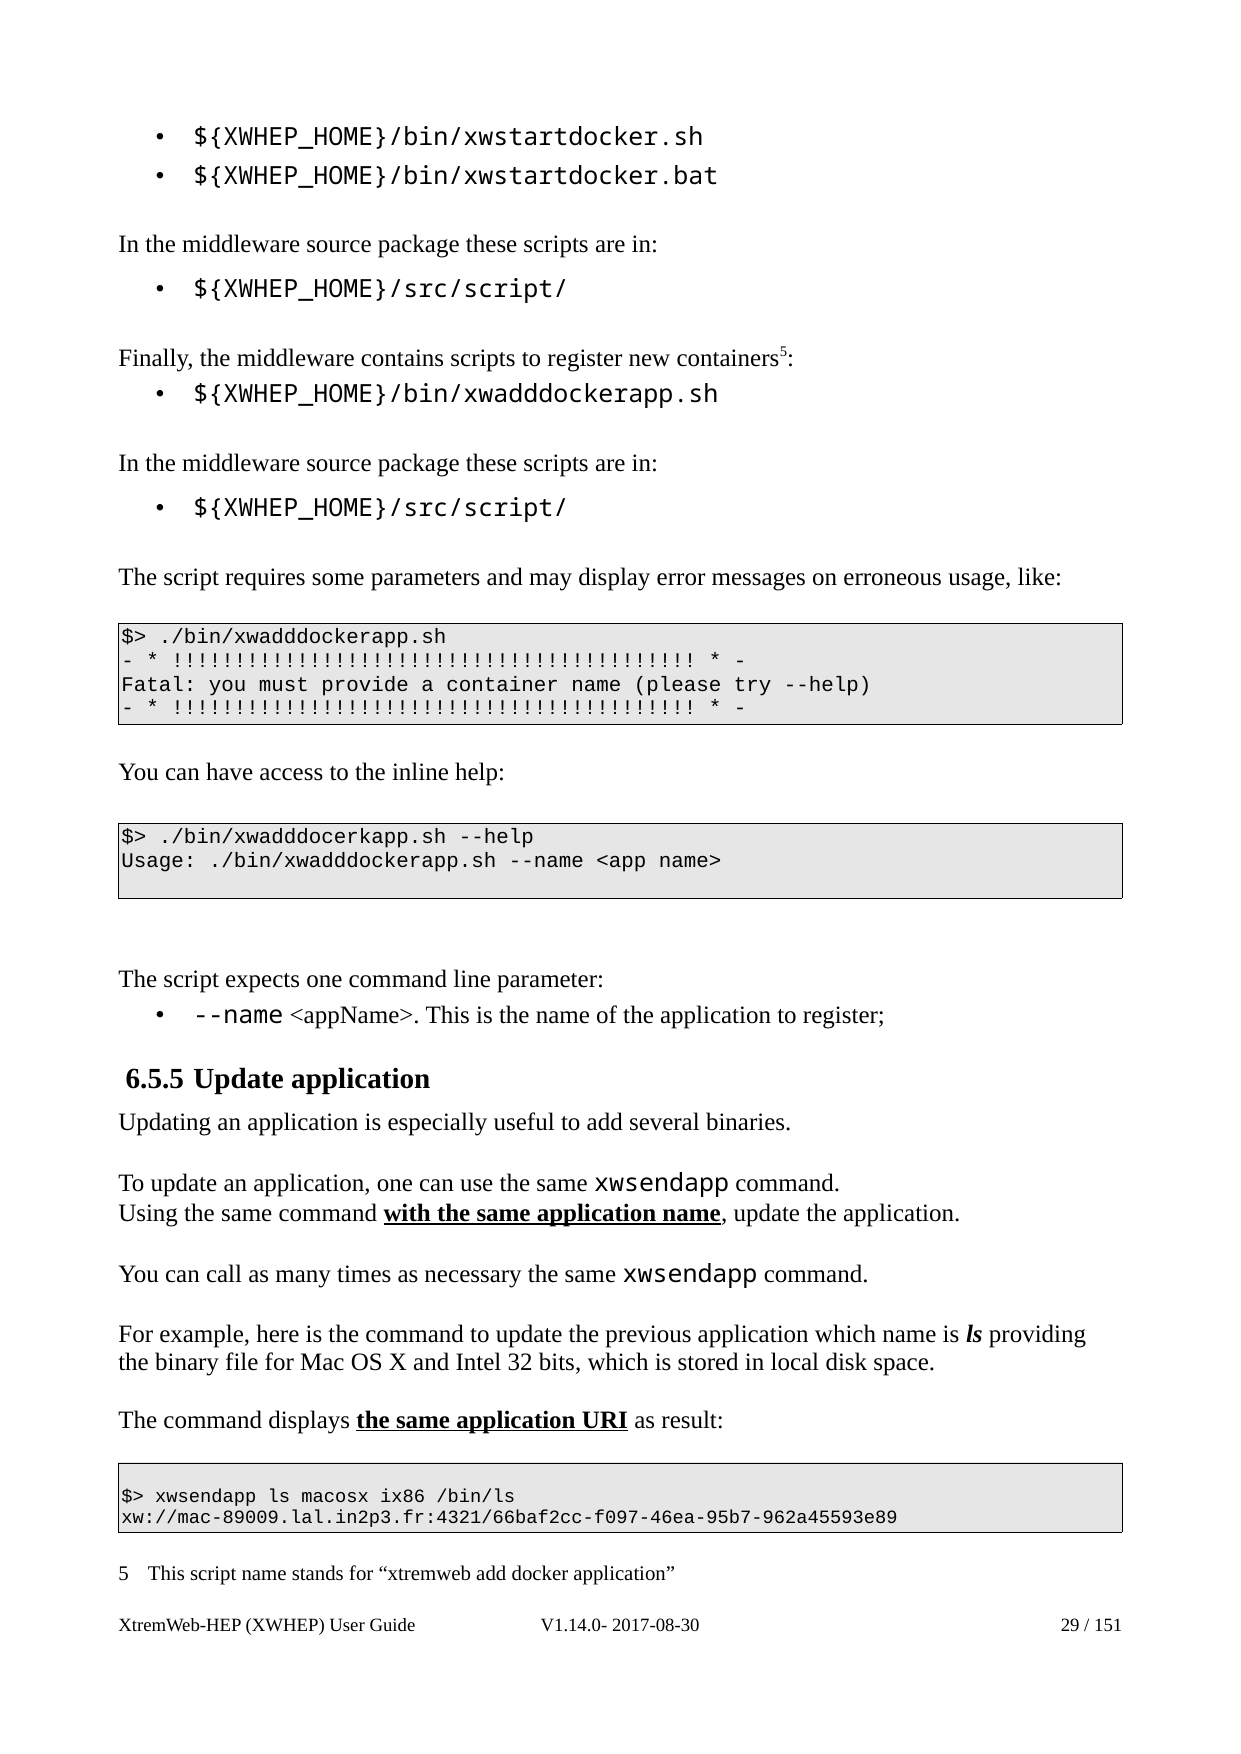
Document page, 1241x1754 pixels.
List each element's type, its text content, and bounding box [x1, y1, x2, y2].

text $> ./bin/xwadddockerapp.sh [119, 624, 1122, 647]
text xw://mac-89009.lal.in2p3.fr:4321/66baf2cc-f097-46ea-95b7-962a45593e89 [119, 1505, 1122, 1532]
text You can have access to the inline help: [118, 757, 1122, 786]
text For example, here is the command to update the previous application which name is ls providing the binary file for Mac OS X and Intel 32 bits, which is stored in local disk space. [118, 1319, 1122, 1376]
list --name <appName>. This is the name of the application to register; [156, 997, 1122, 1031]
text - * !!!!!!!!!!!!!!!!!!!!!!!!!!!!!!!!!!!!!!!!!! * - [119, 647, 1122, 671]
text Using the same command with the same application name, update the application. [118, 1198, 1122, 1227]
list ${XWHEP_HOME}/src/script/ [156, 489, 1122, 523]
list ${XWHEP_HOME}/bin/xwstartdocker.bat [156, 157, 1122, 191]
text To update an application, one can use the same xwsendapp command. [118, 1164, 1122, 1198]
text The script requires some parameters and may display error messages on erroneous usage, like: [118, 562, 1122, 590]
text Updating an application is especially useful to add several binaries. [118, 1107, 1122, 1136]
text $> xwsendapp ls macosx ix86 /bin/ls [119, 1484, 1122, 1505]
list ${XWHEP_HOME}/src/script/ [156, 271, 1122, 305]
text - * !!!!!!!!!!!!!!!!!!!!!!!!!!!!!!!!!!!!!!!!!! * - [119, 694, 1122, 724]
text $> ./bin/xwadddocerkapp.sh --help [119, 824, 1122, 847]
text The command displays the same application URI as result: [118, 1405, 1122, 1434]
text This script name stands for “xtremweb add docker application” [118, 1561, 1122, 1585]
text In the middleware source package these scripts are in: [118, 229, 1122, 258]
text You can call as many times as necessary the same xwsendapp command. [118, 1256, 1122, 1290]
text In the middleware source package these scripts are in: [118, 448, 1122, 477]
text Fatal: you must provide a container name (please try --help) [119, 671, 1122, 694]
list ${XWHEP_HOME}/bin/xwstartdocker.sh [156, 118, 1122, 152]
text Finally, the middleware contains scripts to register new containers: [118, 343, 1122, 372]
subtitle Update application [118, 1061, 1122, 1094]
text Usage: ./bin/xwadddockerapp.sh --name <app name> [119, 847, 1122, 870]
text The script expects one command line parameter: [118, 964, 1122, 992]
list ${XWHEP_HOME}/bin/xwadddockerapp.sh [156, 376, 1122, 410]
